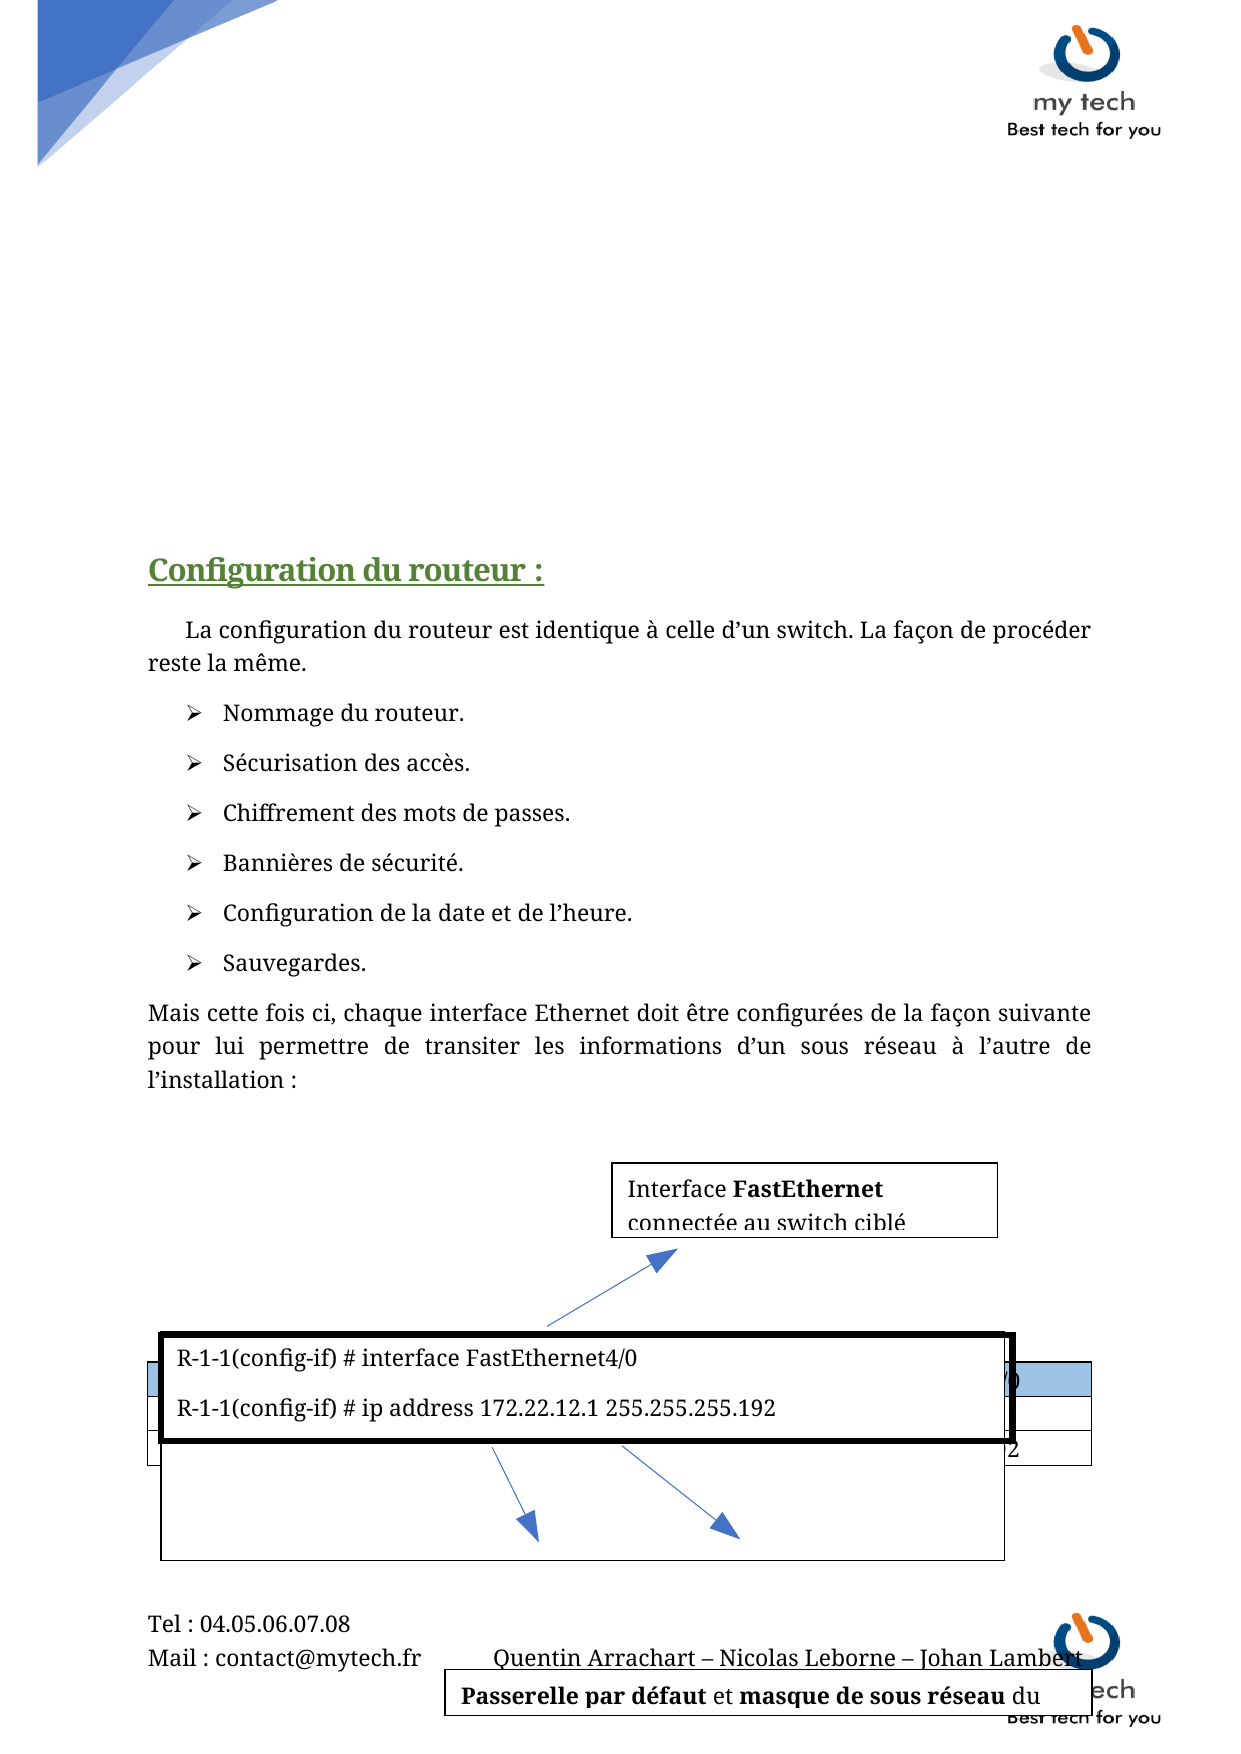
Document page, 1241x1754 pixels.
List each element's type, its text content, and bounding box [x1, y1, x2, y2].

list Sauvegardes. [185, 945, 1093, 978]
text Passerelle par défaut et masque de sous réseau du switch [461, 1678, 1076, 1707]
list Nommage du routeur. [185, 695, 1093, 728]
table_header FastEthernet4/0 [148, 1363, 158, 1396]
text Interface FastEthernet connectée au switch ciblé [627, 1171, 982, 1229]
text La configuration du routeur est identique à celle d’un switch. La façon de procéder reste la même. [148, 611, 1093, 678]
table_header FastEthernet6/0 [1016, 1363, 1091, 1396]
text R-1-1(config-if) # interface FastEthernet4/0 [177, 1340, 989, 1373]
list Bannières de sécurité. [185, 845, 1093, 878]
list Configuration de la date et de l’heure. [185, 895, 1093, 928]
list Sécurisation des accès. [185, 745, 1093, 778]
table_cell 172.22.10.1 [1016, 1397, 1091, 1430]
text Configuration du routeur : [148, 548, 1093, 590]
table_cell 255.255.255.192 [1005, 1431, 1091, 1464]
text R-1-1(config-if) # ip address 172.22.12.1 255.255.255.192 [177, 1390, 989, 1423]
list Chiffrement des mots de passes. [185, 795, 1093, 828]
table_cell 255.255.255.192 [148, 1431, 160, 1464]
table_cell 172.22.12.1 [148, 1397, 158, 1430]
text Mais cette fois ci, chaque interface Ethernet doit être configurées de la façon suivante pour lui permettre de transiter les informations d’un sous réseau à l’autre de l’installation : [148, 995, 1093, 1095]
